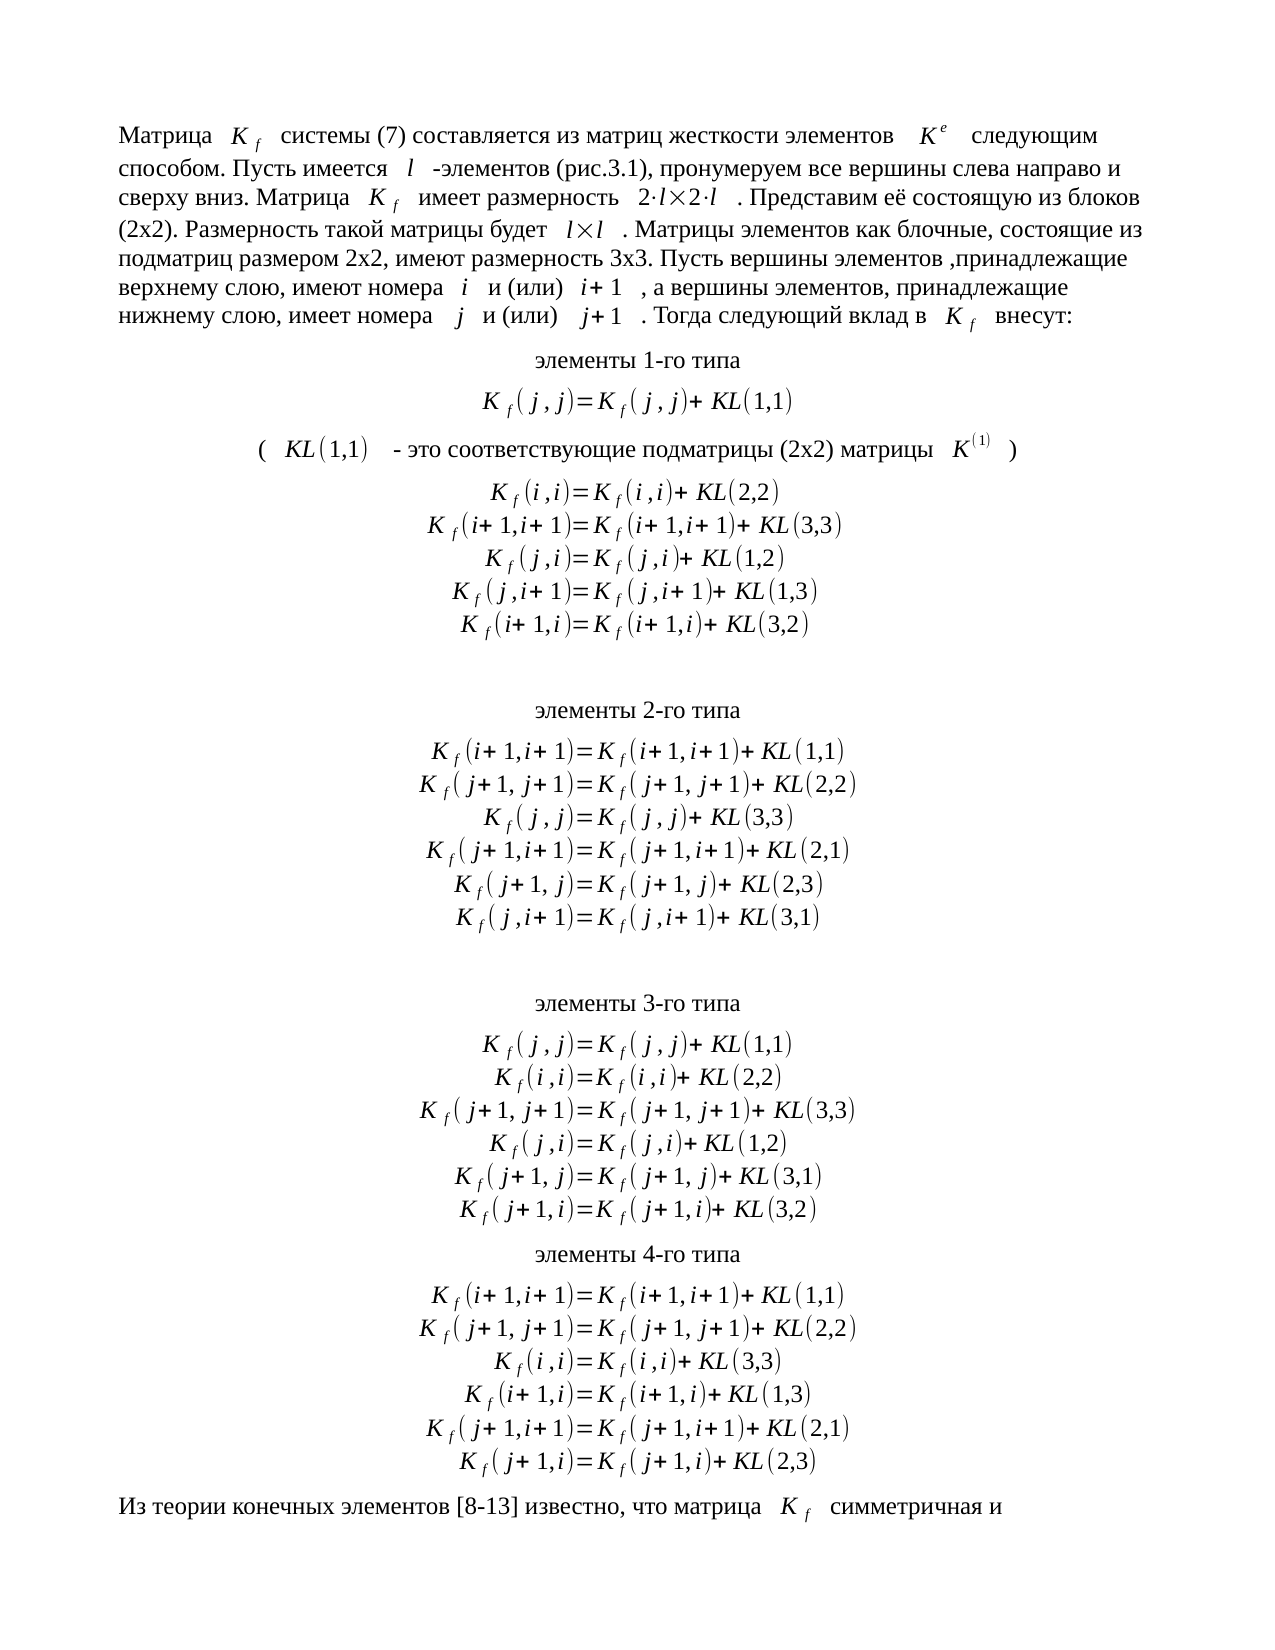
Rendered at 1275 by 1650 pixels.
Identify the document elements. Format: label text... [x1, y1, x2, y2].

text элементы 2-го типа [118, 695, 1157, 724]
text ( - это соответствующие подматрицы (2х2) матрицы) [118, 431, 1157, 465]
text Из теории конечных элементов [8-13] известно, что матрицасимметричная и [118, 1491, 1157, 1523]
text Матрицасистемы (7) составляется из матриц жесткости элементов следующим способом. Пусть имеется-элементов (рис.3.1), пронумеруем все вершины слева направо и сверху вниз. Матрицаимеет размерность. Представим её состоящую из блоков (2х2). Размерность такой матрицы будет. Матрицы элементов как блочные, состоящие из подматриц размером 2х2, имеют размерность 3х3. Пусть вершины элементов ,принадлежащие верхнему слою, имеют номераи (или), а вершины элементов, принадлежащие нижнему слою, имеет номераи (или). Тогда следующий вклад ввнесут: [118, 118, 1157, 333]
text элементы 4-го типа [118, 1239, 1157, 1268]
text элементы 3-го типа [118, 988, 1157, 1017]
text элементы 1-го типа [118, 346, 1157, 374]
